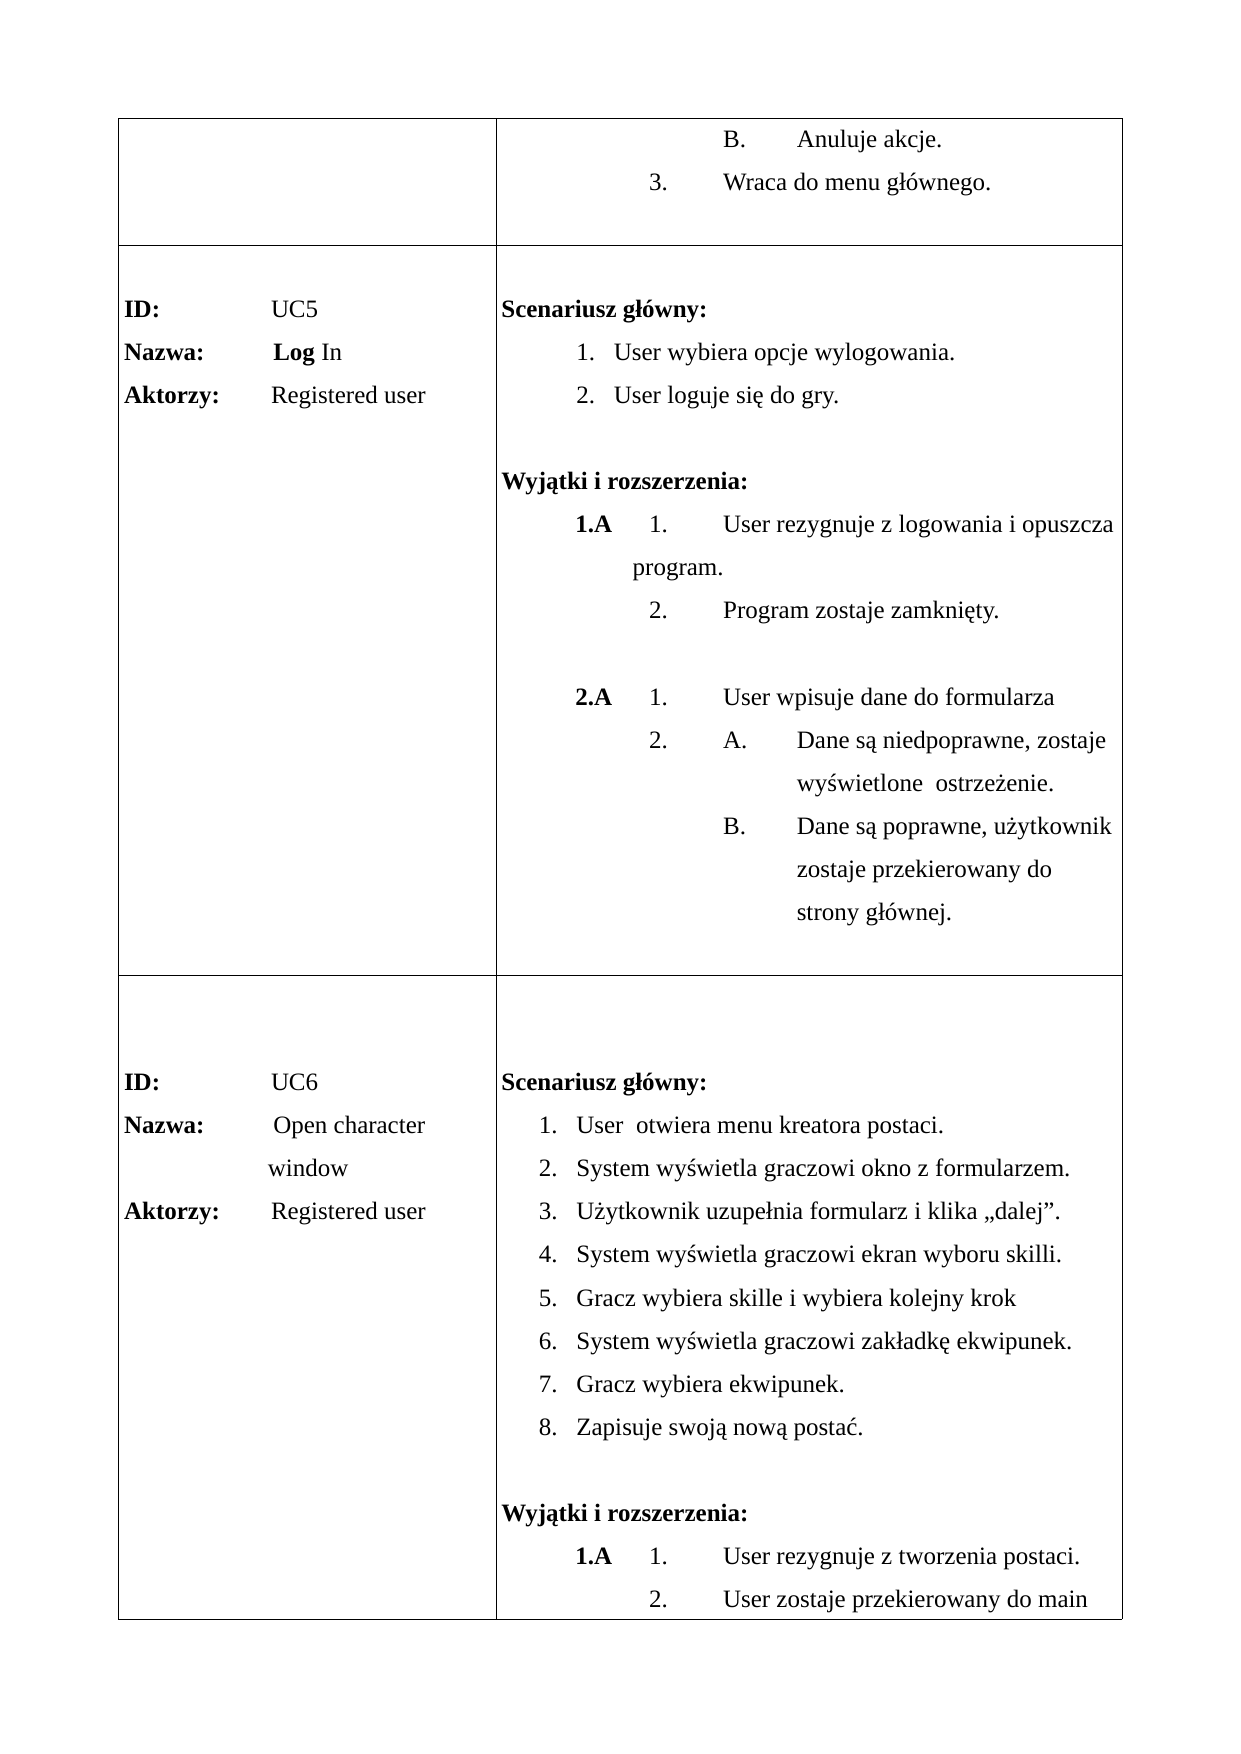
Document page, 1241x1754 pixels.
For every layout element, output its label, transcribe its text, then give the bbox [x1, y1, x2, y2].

table_cell ID: UC5 Nazwa: Log In Aktorzy: Registered user [119, 246, 496, 975]
table_cell Scenariusz główny: User otwiera menu kreatora postaci. System wyświetla graczowi okno z formularzem. Użytkownik uzupełnia formularz i klika „dalej”. System wyświetla graczowi ekran wyboru skilli. Gracz wybiera skille i wybiera kolejny krok System wyświetla graczowi zakładkę ekwipunek. Gracz wybiera ekwipunek. Zapisuje swoją nową postać. Wyjątki i rozszerzenia: 1.A 1. User rezygnuje z tworzenia postaci. 2. User zostaje przekierowany do main menu. 2.A 1. User nie wykorzystuje wszystkich punktów statystyk. 2. System wyświetla ostrzeżenie o tym. 8.A 1. User rezygnuje z tworzenia postaci. 2. User zostaje przekierowany do main menu. [497, 976, 1122, 1619]
table_cell Scenariusz główny: User wybiera opcje wylogowania. User loguje się do gry. Wyjątki i rozszerzenia: 1.A 1. User rezygnuje z logowania i opuszcza program. 2. Program zostaje zamknięty. 2.A 1. User wpisuje dane do formularza 2. A. Dane są niedpoprawne, zostaje wyświetlone ostrzeżenie. B. Dane są poprawne, użytkownik zostaje przekierowany do strony głównej. [497, 246, 1122, 975]
table_cell ID: UC6 Nazwa: Open character window Aktorzy: Registered user [119, 976, 496, 1619]
table_cell B. Anuluje akcje. 3. Wraca do menu głównego. [497, 119, 1122, 245]
table_cell [119, 119, 496, 245]
